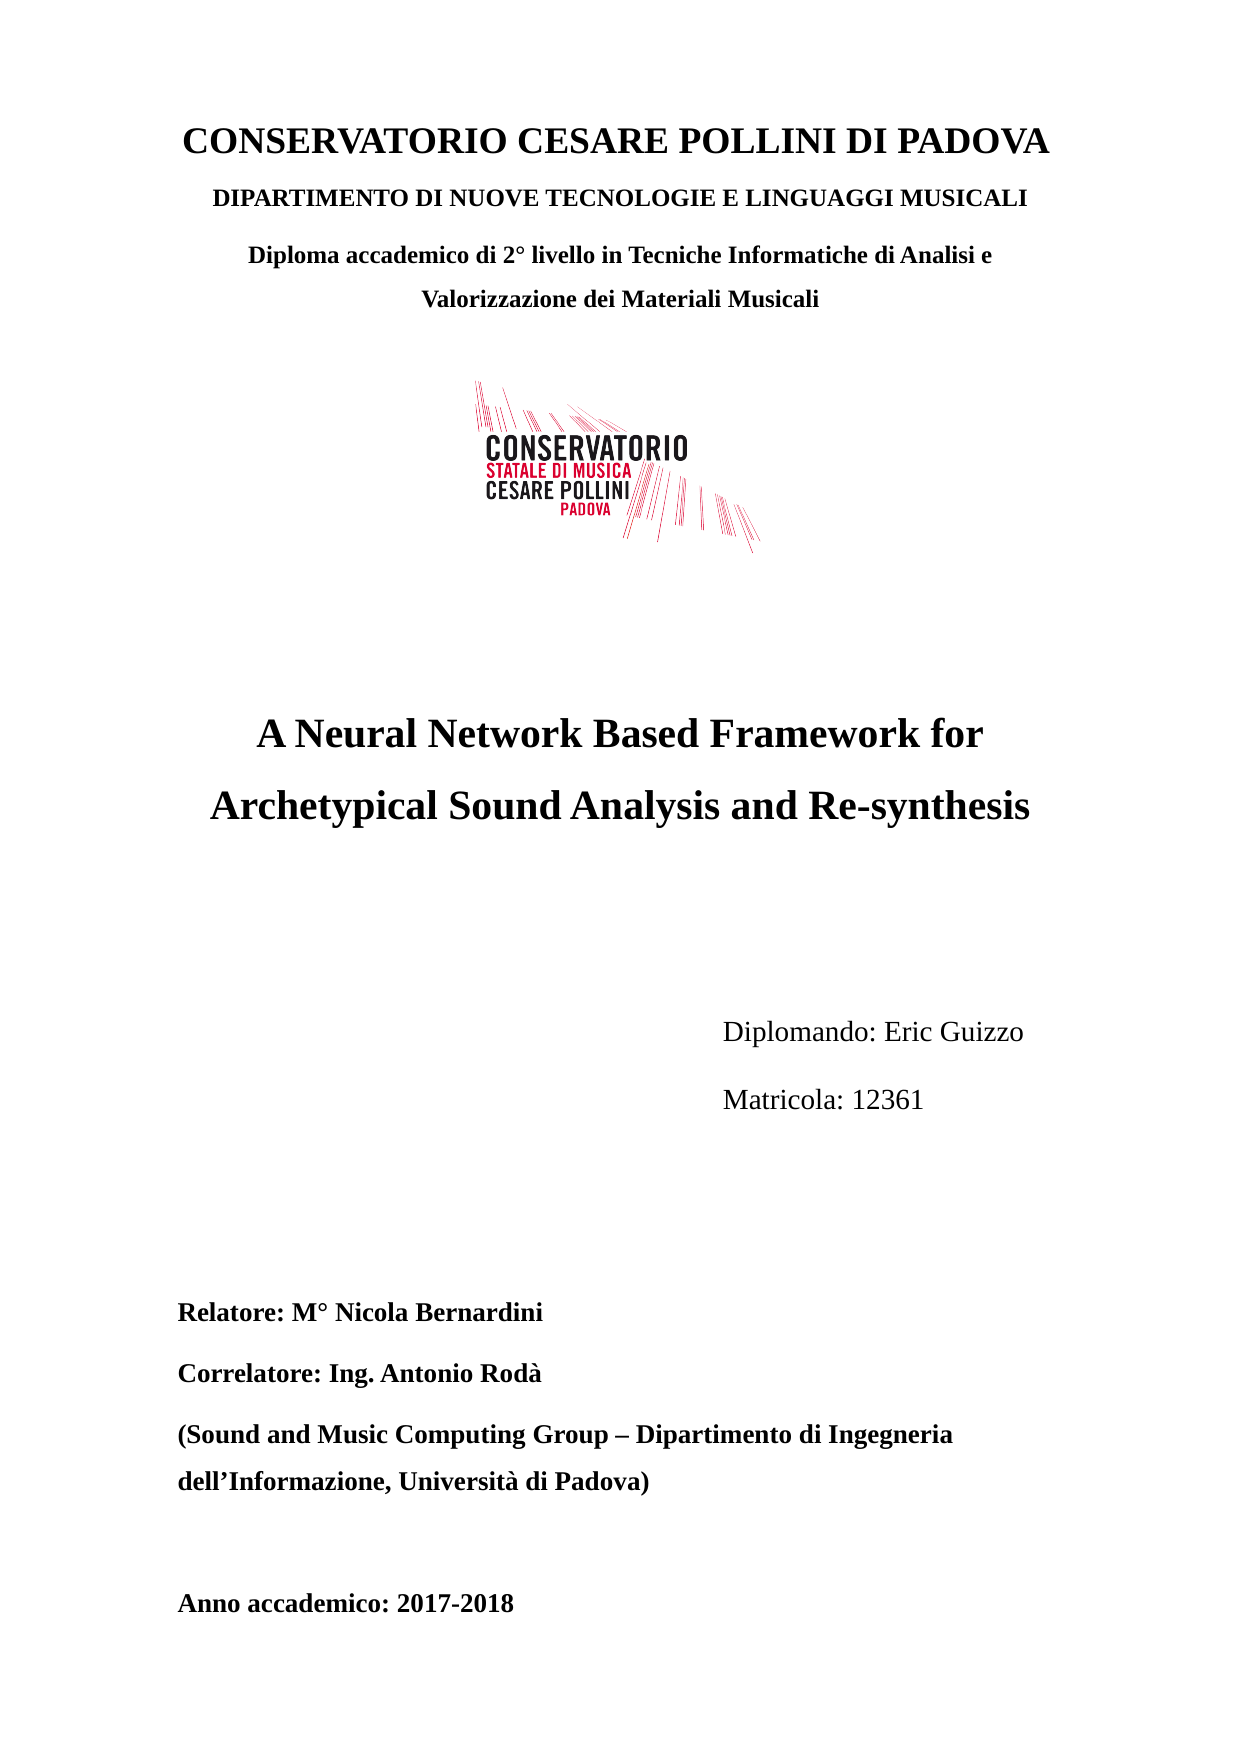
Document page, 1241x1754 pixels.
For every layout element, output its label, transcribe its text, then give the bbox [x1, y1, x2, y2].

text Relatore: M° Nicola Bernardini [177, 1296, 1063, 1327]
text (Sound and Music Computing Group – Dipartimento di Ingegneria dell’Informazione, Università di Padova) [177, 1418, 1063, 1496]
picture [475, 375, 765, 561]
text Diploma accademico di 2° livello in Tecniche Informatiche di Analisi e Valorizzazione dei Materiali Musicali [177, 241, 1063, 312]
text DIPARTIMENTO DI NUOVE TECNOLOGIE E LINGUAGGI MUSICALI [177, 183, 1063, 212]
text Correlatore: Ing. Antonio Rodà [177, 1357, 1063, 1388]
text Anno accademico: 2017-2018 [177, 1588, 1063, 1619]
text CONSERVATORIO CESARE POLLINI DI PADOVA [177, 118, 1063, 161]
text A Neural Network Based Framework for Archetypical Sound Analysis and Re-synthesis [177, 709, 1063, 829]
